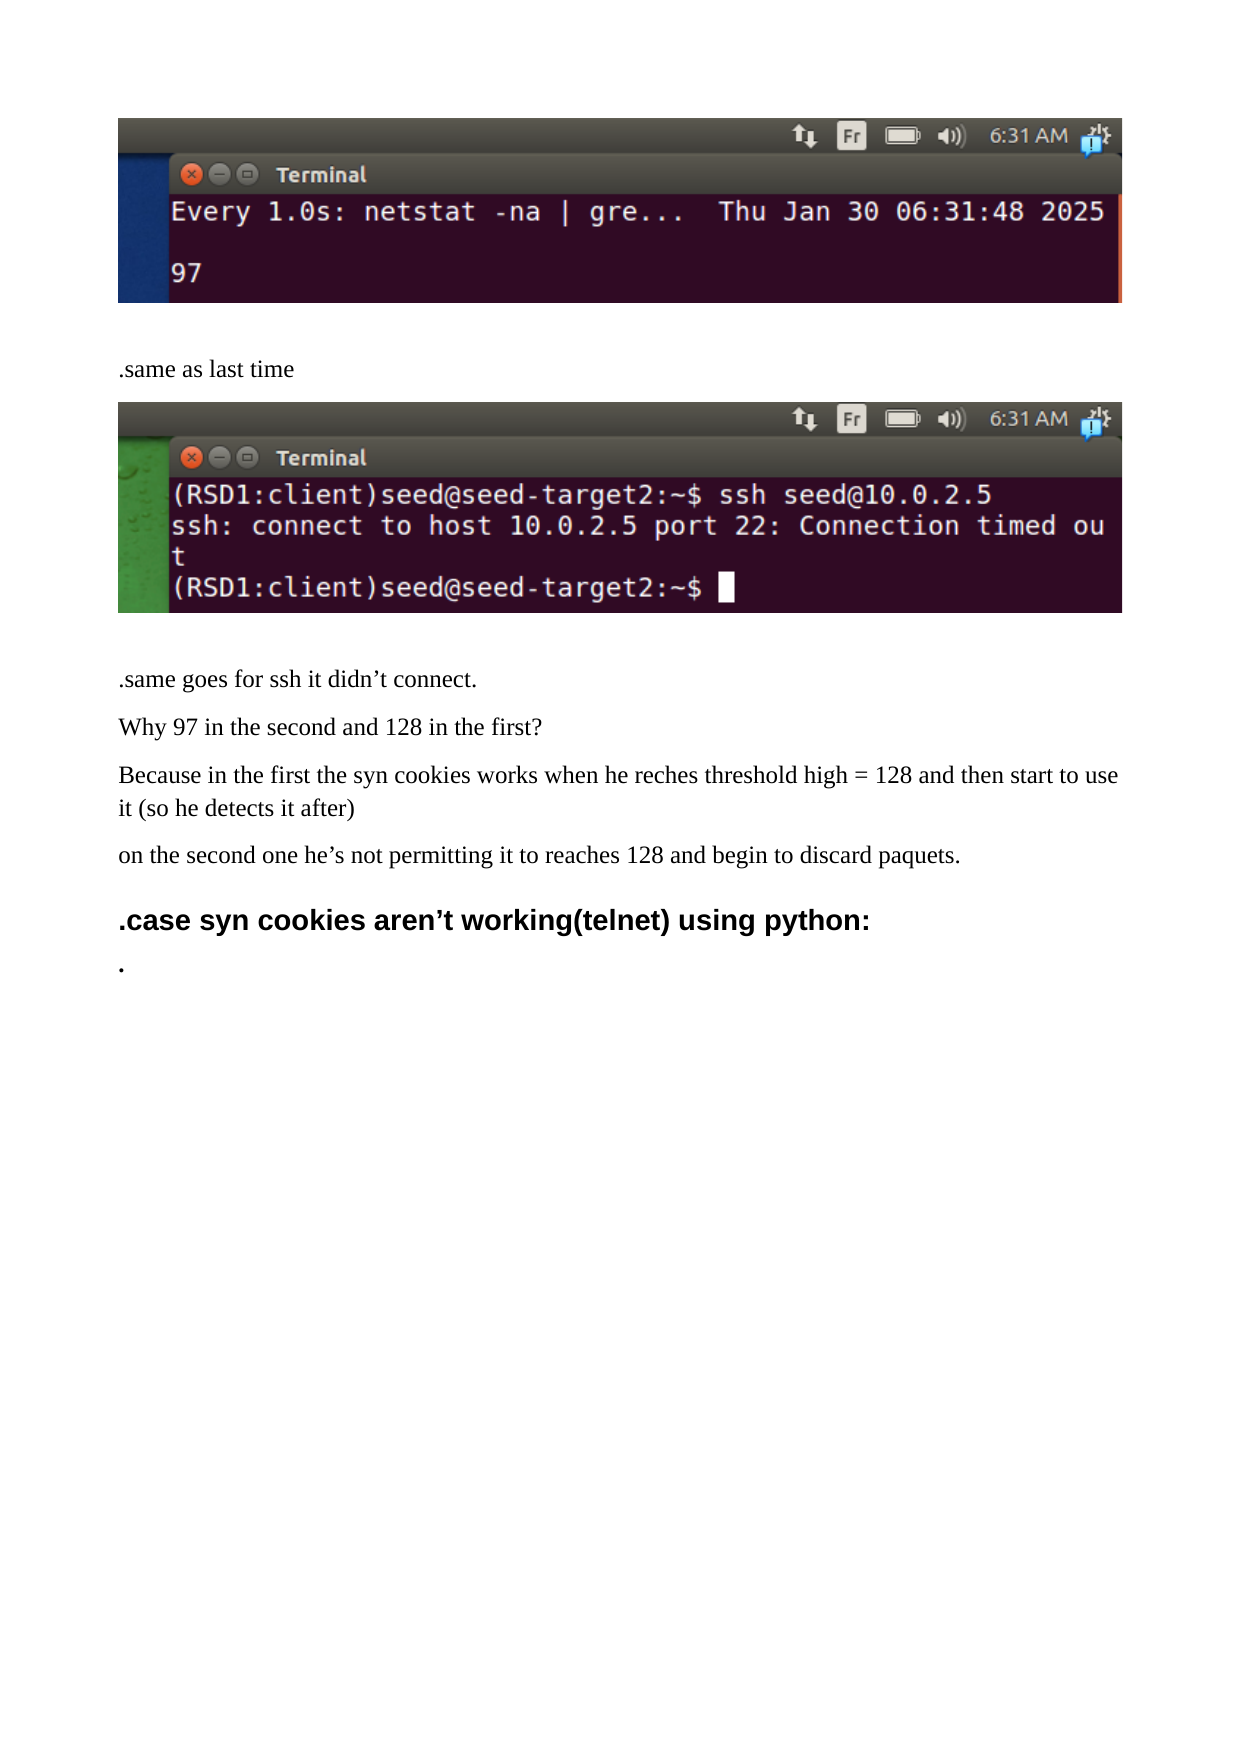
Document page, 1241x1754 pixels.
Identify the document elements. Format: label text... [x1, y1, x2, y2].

picture [118, 402, 1123, 613]
text .same as last time [118, 354, 1122, 383]
picture [118, 118, 1123, 303]
subtitle .case syn cookies aren’t working(telnet) using python: [118, 903, 1122, 936]
text Because in the first the syn cookies works when he reches threshold high = 128 and then start to use it (so he detects it after) [118, 760, 1122, 822]
text Why 97 in the second and 128 in the first? [118, 712, 1122, 741]
text .same goes for ssh it didn’t connect. [118, 664, 1122, 693]
text . [118, 949, 1122, 977]
text on the second one he’s not permitting it to reaches 128 and begin to discard paquets. [118, 840, 1122, 869]
